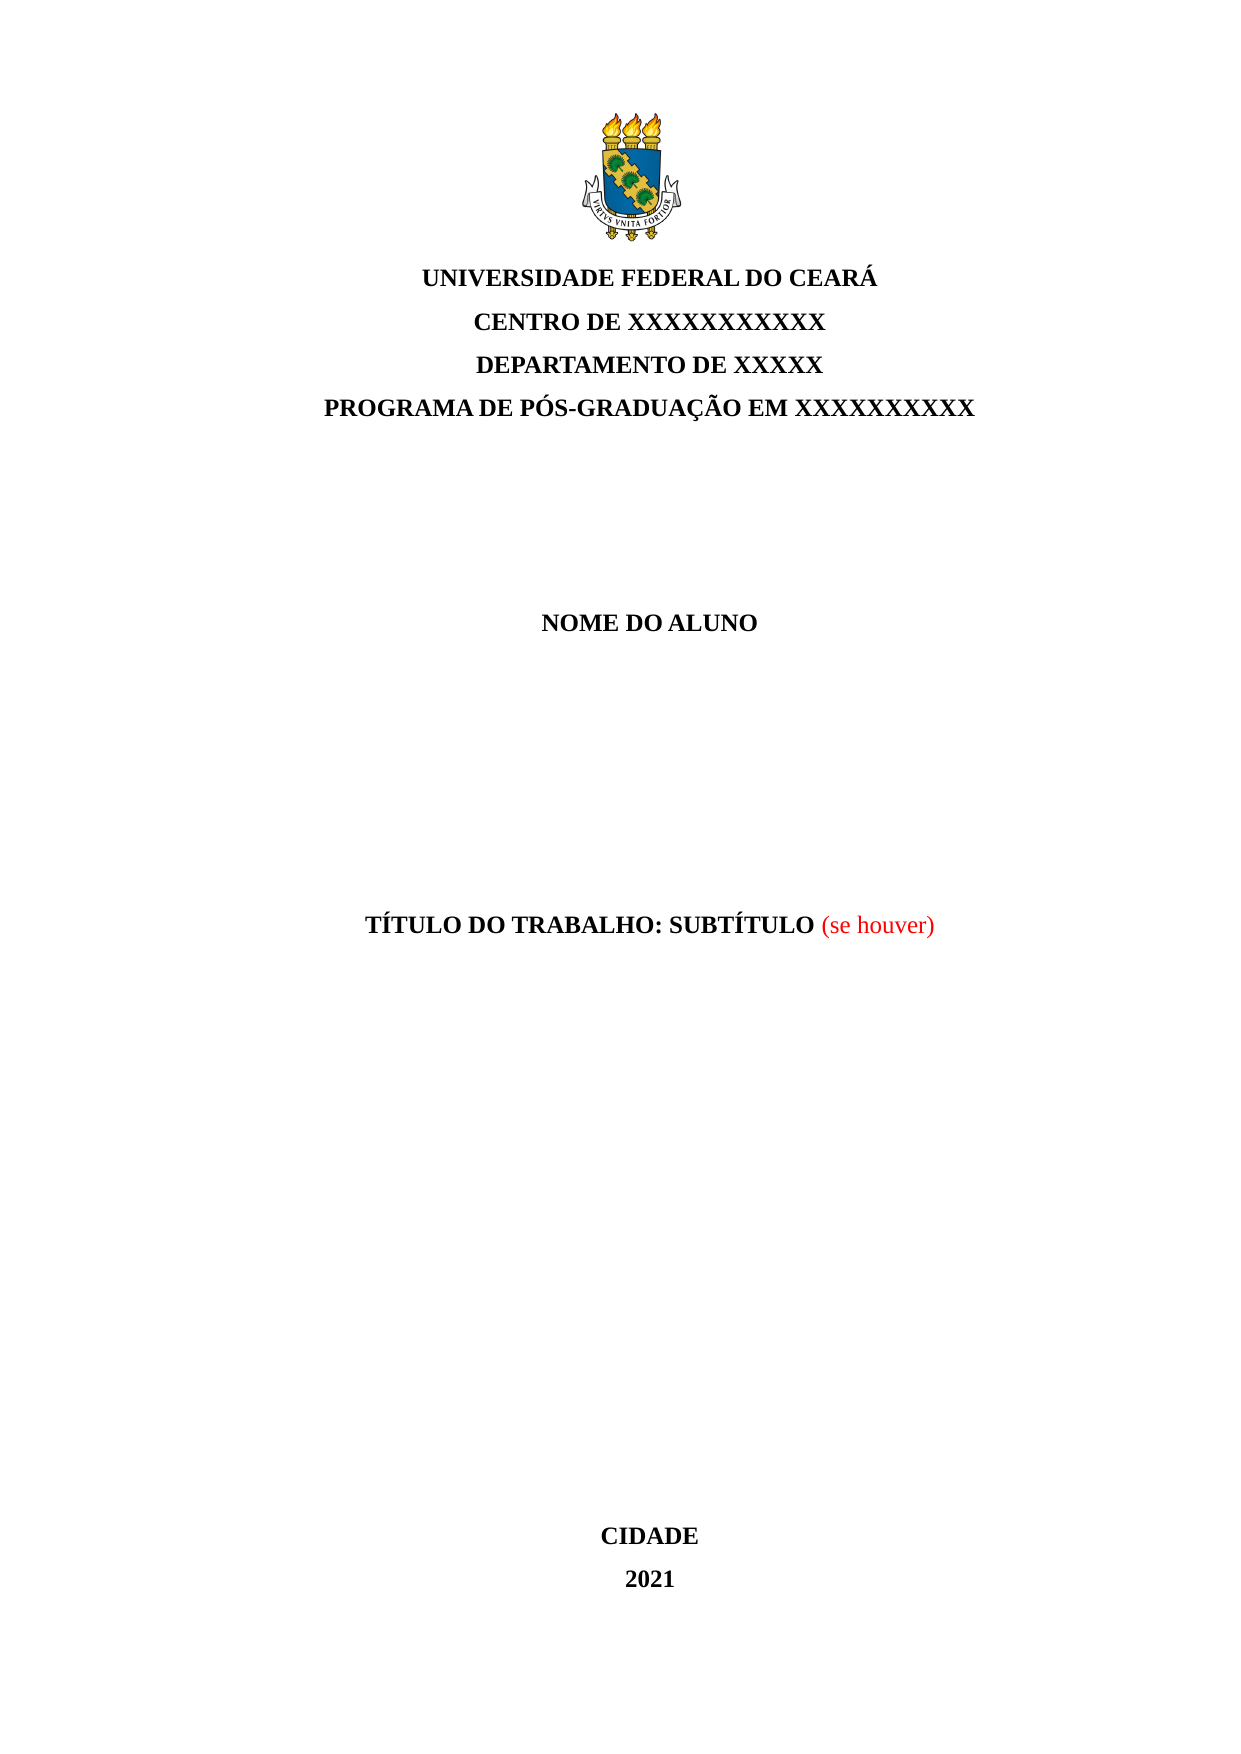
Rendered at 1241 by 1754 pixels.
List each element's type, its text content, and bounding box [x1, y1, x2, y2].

text DEPARTAMENTO DE XXXXX [177, 350, 1122, 378]
text TÍTULO DO TRABALHO: SUBTÍTULO (se houver) [177, 910, 1122, 939]
text UNIVERSIDADE FEDERAL DO CEARÁ [177, 263, 1122, 292]
picture [578, 113, 685, 243]
text CENTRO DE XXXXXXXXXXX [177, 307, 1122, 335]
text 2021 [177, 1564, 1122, 1593]
text CIDADE [177, 1521, 1122, 1550]
text NOME DO ALUNO [177, 608, 1122, 637]
text PROGRAMA DE PÓS-GRADUAÇÃO EM XXXXXXXXXX [177, 393, 1122, 422]
